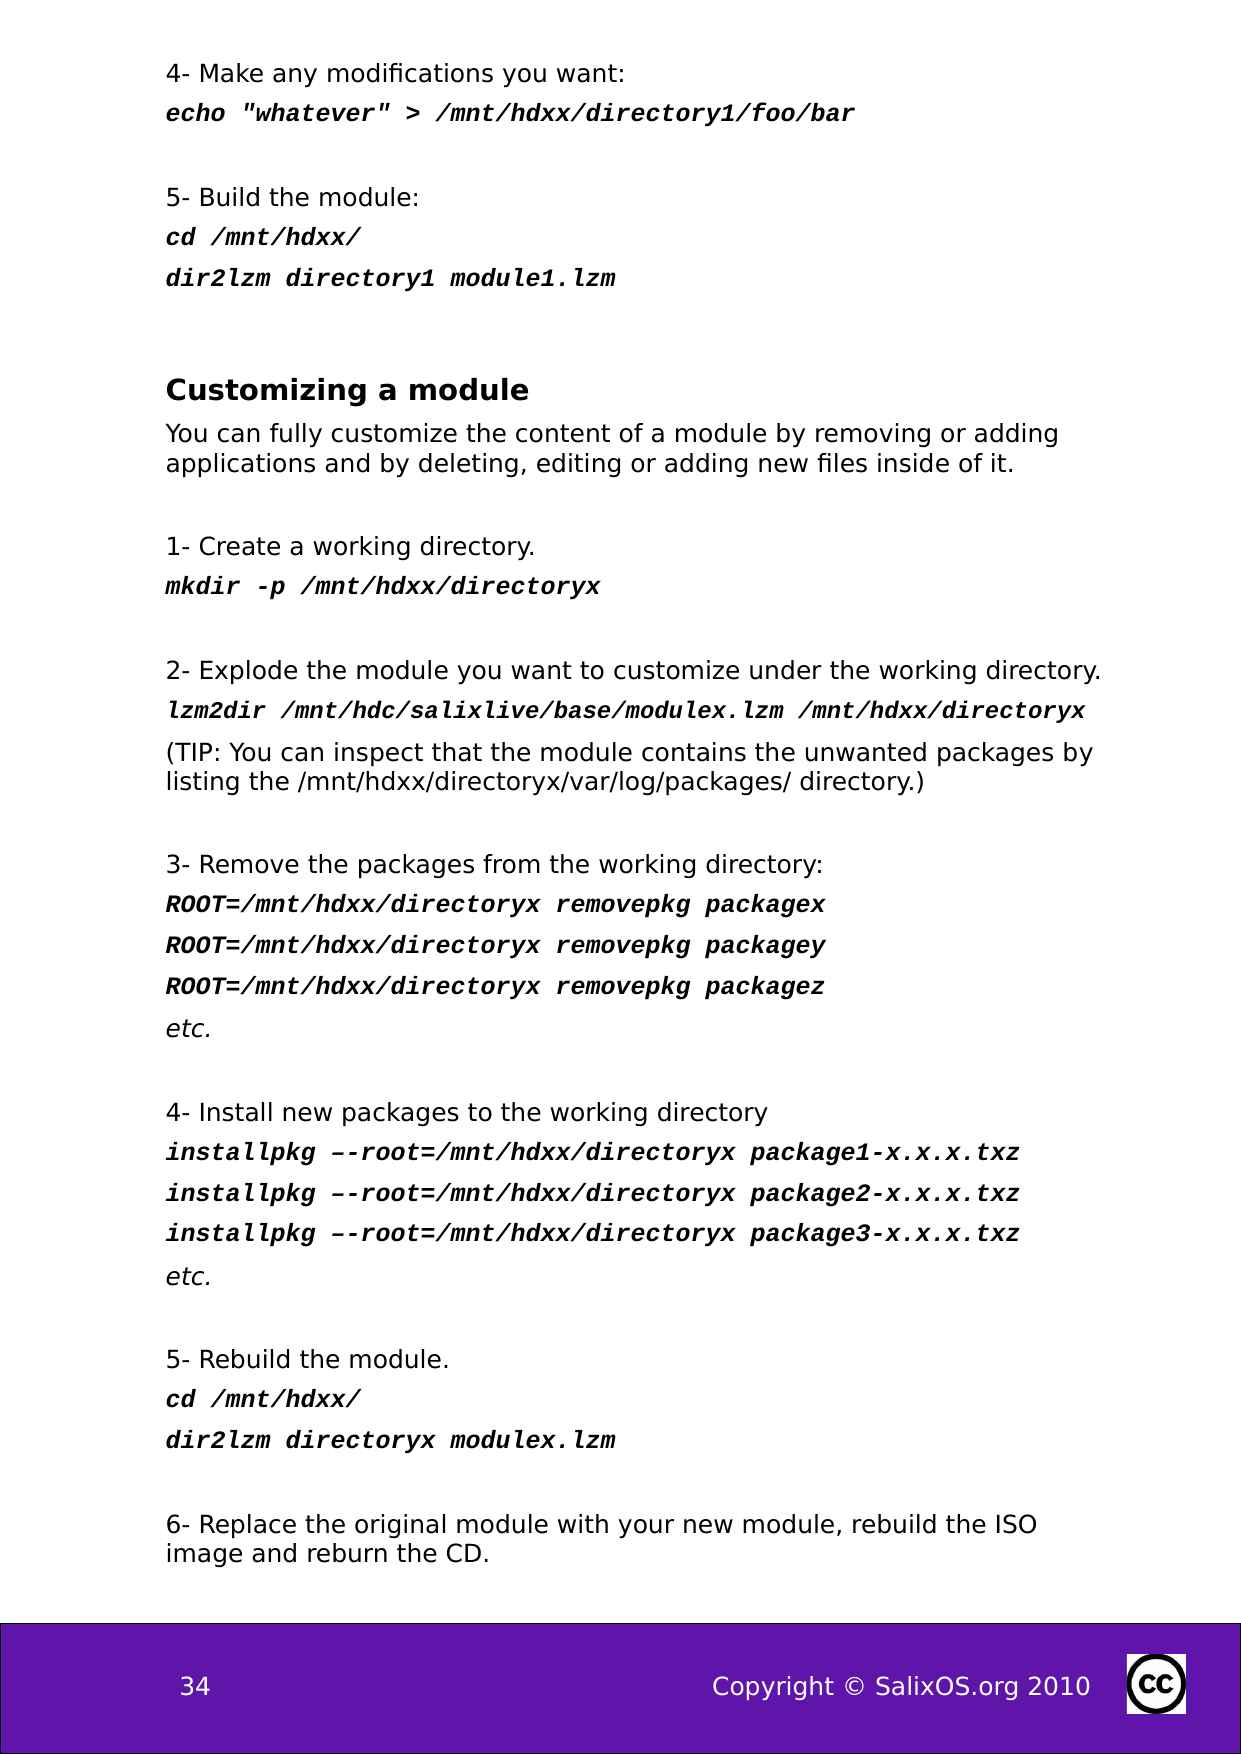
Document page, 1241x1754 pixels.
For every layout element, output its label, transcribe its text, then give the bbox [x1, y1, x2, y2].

text installpkg –-root=/mnt/hdxx/directoryx package2-x.x.x.txz [165, 1180, 1104, 1208]
text You can fully customize the content of a module by removing or adding applications and by deleting, editing or adding new files inside of it. [165, 420, 1104, 478]
text etc. [165, 1262, 1104, 1291]
text 4- Make any modifications you want: [165, 59, 1104, 88]
text 3- Remove the packages from the working directory: [165, 850, 1104, 879]
picture [1126, 1654, 1186, 1714]
text 5- Build the module: [165, 183, 1104, 212]
text ROOT=/mnt/hdxx/directoryx removepkg packagex [165, 892, 1104, 920]
subtitle Customizing a module [165, 373, 1104, 407]
text ROOT=/mnt/hdxx/directoryx removepkg packagez [165, 973, 1104, 1002]
text (TIP: You can inspect that the module contains the unwanted packages by listing the /mnt/hdxx/directoryx/var/log/packages/ directory.) [165, 738, 1104, 796]
text installpkg –-root=/mnt/hdxx/directoryx package3-x.x.x.txz [165, 1221, 1104, 1249]
text echo "whatever" > /mnt/hdxx/directory1/foo/bar [165, 101, 1104, 129]
text 4- Install new packages to the working directory [165, 1098, 1104, 1127]
text lzm2dir /mnt/hdc/salixlive/base/modulex.lzm /mnt/hdxx/directoryx [165, 698, 1106, 725]
text dir2lzm directoryx modulex.lzm [165, 1428, 1104, 1456]
text mkdir -p /mnt/hdxx/directoryx [165, 574, 1104, 602]
text cd /mnt/hdxx/ [165, 225, 1104, 253]
text 2- Explode the module you want to customize under the working directory. [165, 656, 1104, 686]
text dir2lzm directory1 module1.lzm [165, 266, 1104, 294]
text installpkg –-root=/mnt/hdxx/directoryx package1-x.x.x.txz [165, 1139, 1104, 1168]
text cd /mnt/hdxx/ [165, 1387, 1104, 1415]
text 6- Replace the original module with your new module, rebuild the ISO image and reburn the CD. [165, 1510, 1104, 1568]
text 1- Create a working directory. [165, 532, 1104, 561]
text ROOT=/mnt/hdxx/directoryx removepkg packagey [165, 933, 1104, 961]
text etc. [165, 1014, 1104, 1043]
text 5- Rebuild the module. [165, 1345, 1104, 1374]
